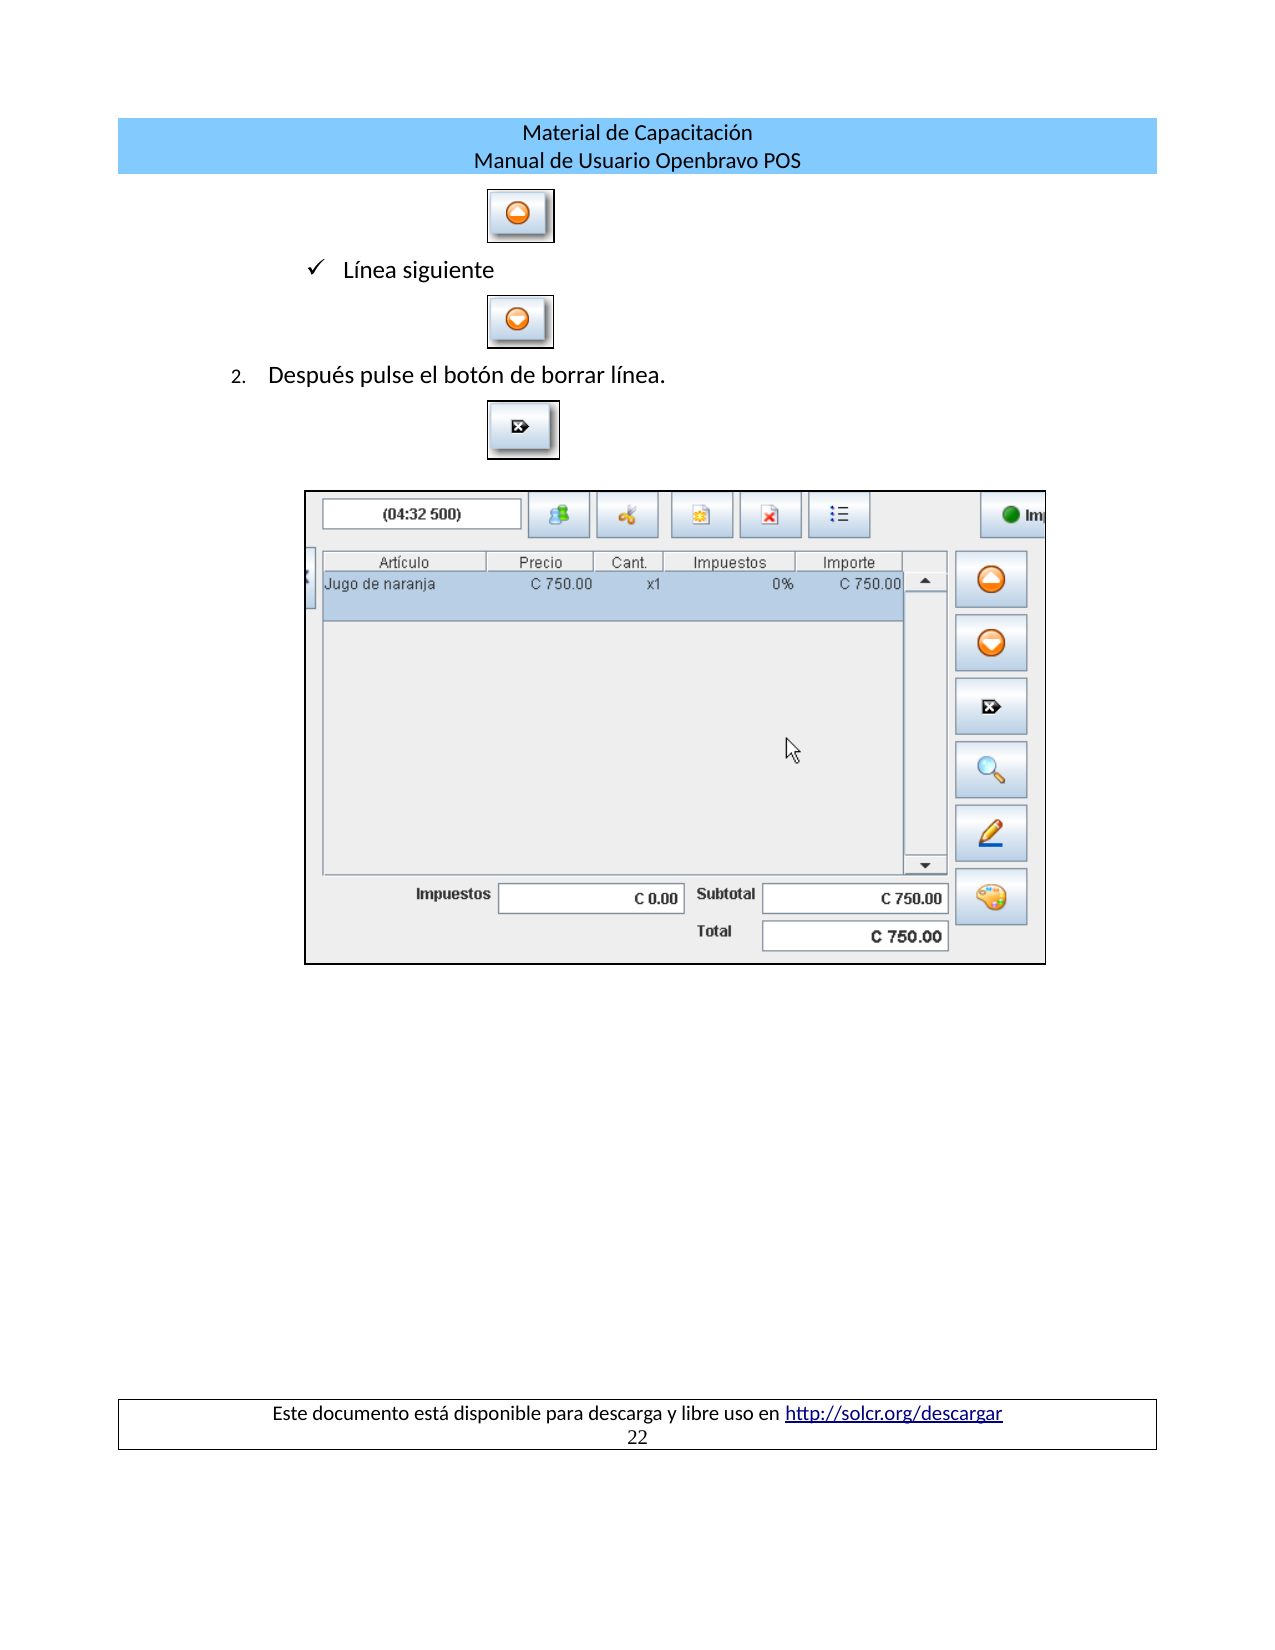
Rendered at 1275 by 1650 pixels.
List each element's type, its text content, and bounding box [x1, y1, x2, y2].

list Después pulse el botón de borrar línea. [231, 359, 1157, 390]
list Línea siguiente [306, 254, 1157, 284]
